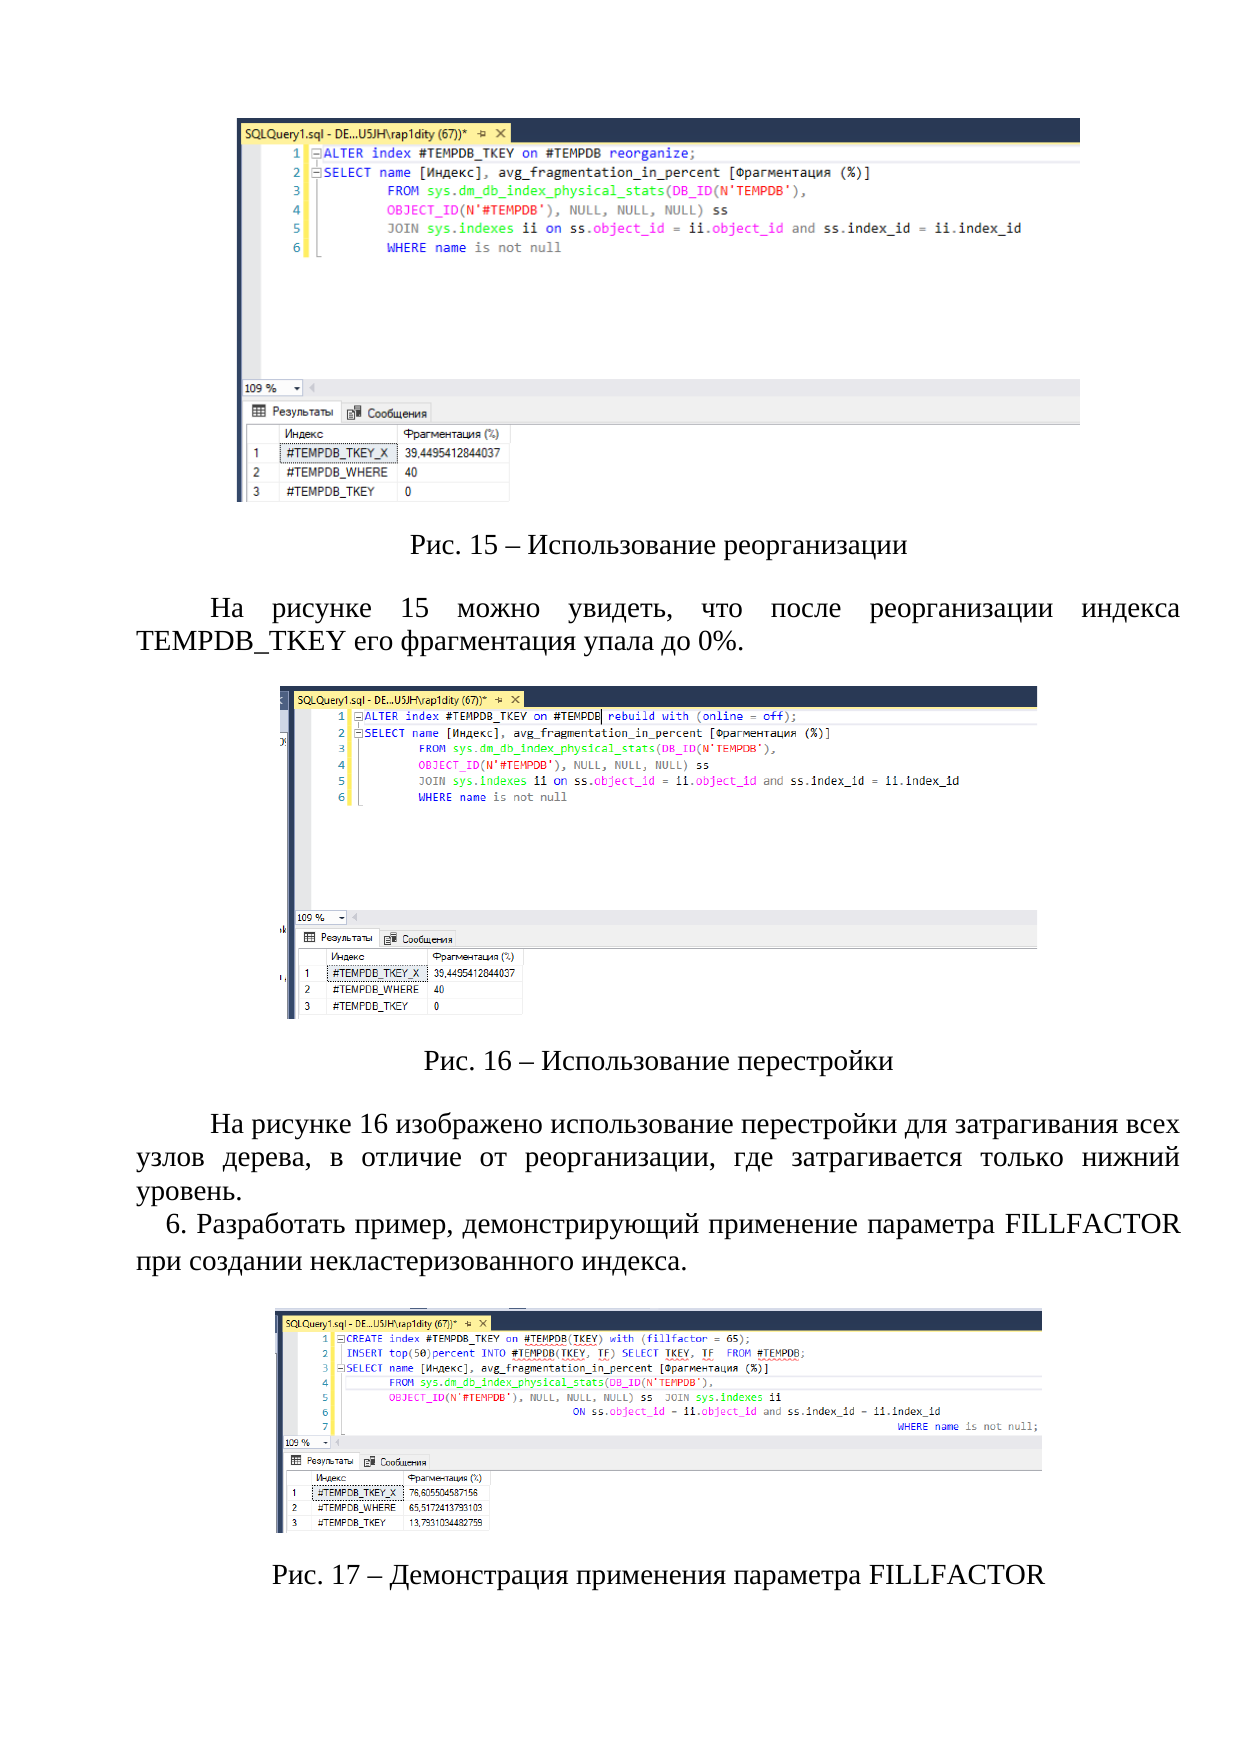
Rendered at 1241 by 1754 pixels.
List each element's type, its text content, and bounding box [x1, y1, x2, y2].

text На рисунке 16 изображено использование перестройки для затрагивания всех узлов дерева, в отличие от реорганизации, где затрагивается только нижний уровень. [136, 1106, 1181, 1207]
text Рис. 16 – Использование перестройки [136, 1043, 1181, 1077]
text 6. Разработать пример, демонстрирующий применение параметра FILLFACTOR при создании некластеризованного индекса. [136, 1207, 1181, 1276]
picture [236, 118, 1080, 502]
picture [280, 686, 1038, 1019]
picture [275, 1308, 1042, 1533]
text Рис. 15 – Использование реорганизации [136, 527, 1181, 561]
text На рисунке 15 можно увидеть, что после реорганизации индекса TEMPDB_TKEY его фрагментация упала до 0%. [136, 590, 1181, 657]
text Рис. 17 – Демонстрация применения параметра FILLFACTOR [136, 1557, 1181, 1591]
